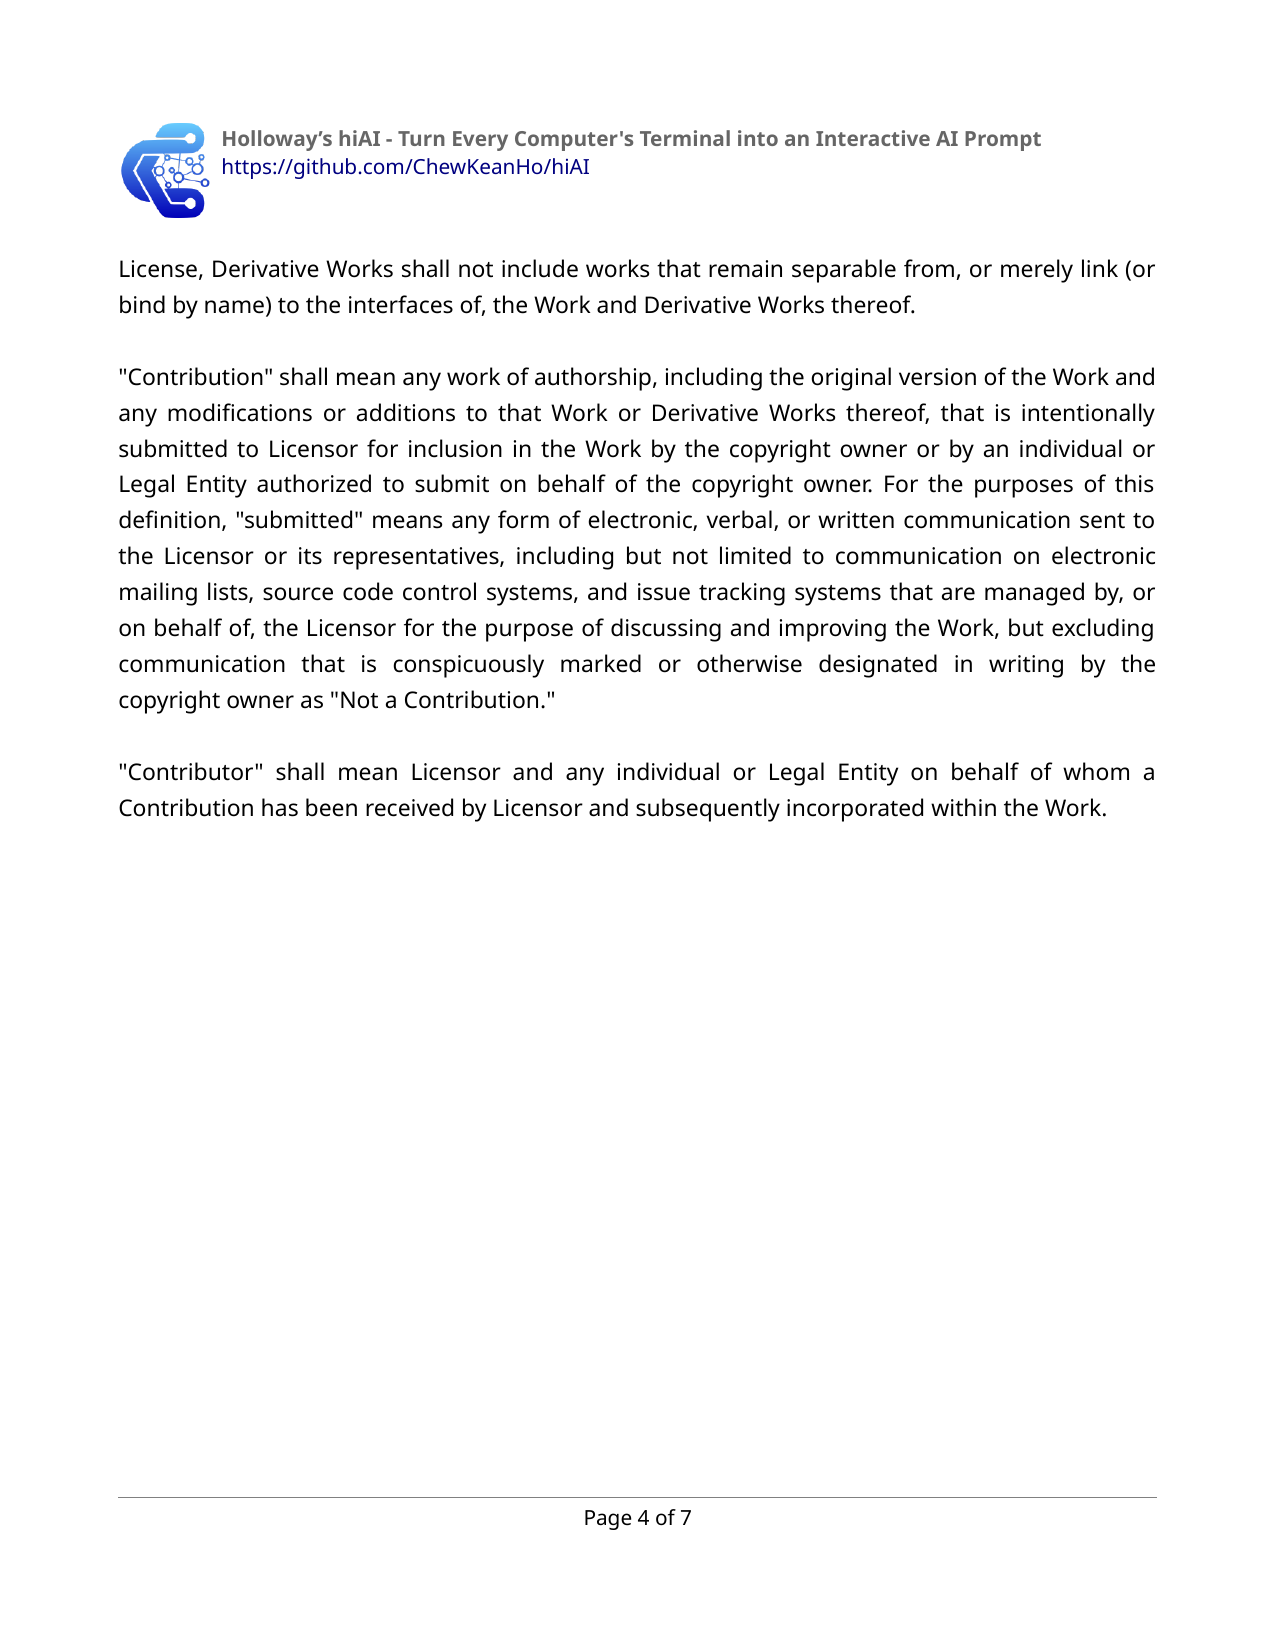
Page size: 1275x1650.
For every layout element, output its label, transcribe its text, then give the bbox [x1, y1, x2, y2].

text "Contributor" shall mean Licensor and any individual or Legal Entity on behalf of whom a Contribution has been received by Licensor and subsequently incorporated within the Work. [118, 756, 1157, 823]
picture [118, 123, 212, 218]
text License, Derivative Works shall not include works that remain separable from, or merely link (or bind by name) to the interfaces of, the Work and Derivative Works thereof. [118, 253, 1157, 320]
text "Contribution" shall mean any work of authorship, including the original version of the Work and any modifications or additions to that Work or Derivative Works thereof, that is intentionally submitted to Licensor for inclusion in the Work by the copyright owner or by an individual or Legal Entity authorized to submit on behalf of the copyright owner. For the purposes of this definition, "submitted" means any form of electronic, verbal, or written communication sent to the Licensor or its representatives, including but not limited to communication on electronic mailing lists, source code control systems, and issue tracking systems that are managed by, or on behalf of, the Licensor for the purpose of discussing and improving the Work, but excluding communication that is conspicuously marked or otherwise designated in writing by the copyright owner as "Not a Contribution." [118, 361, 1157, 715]
